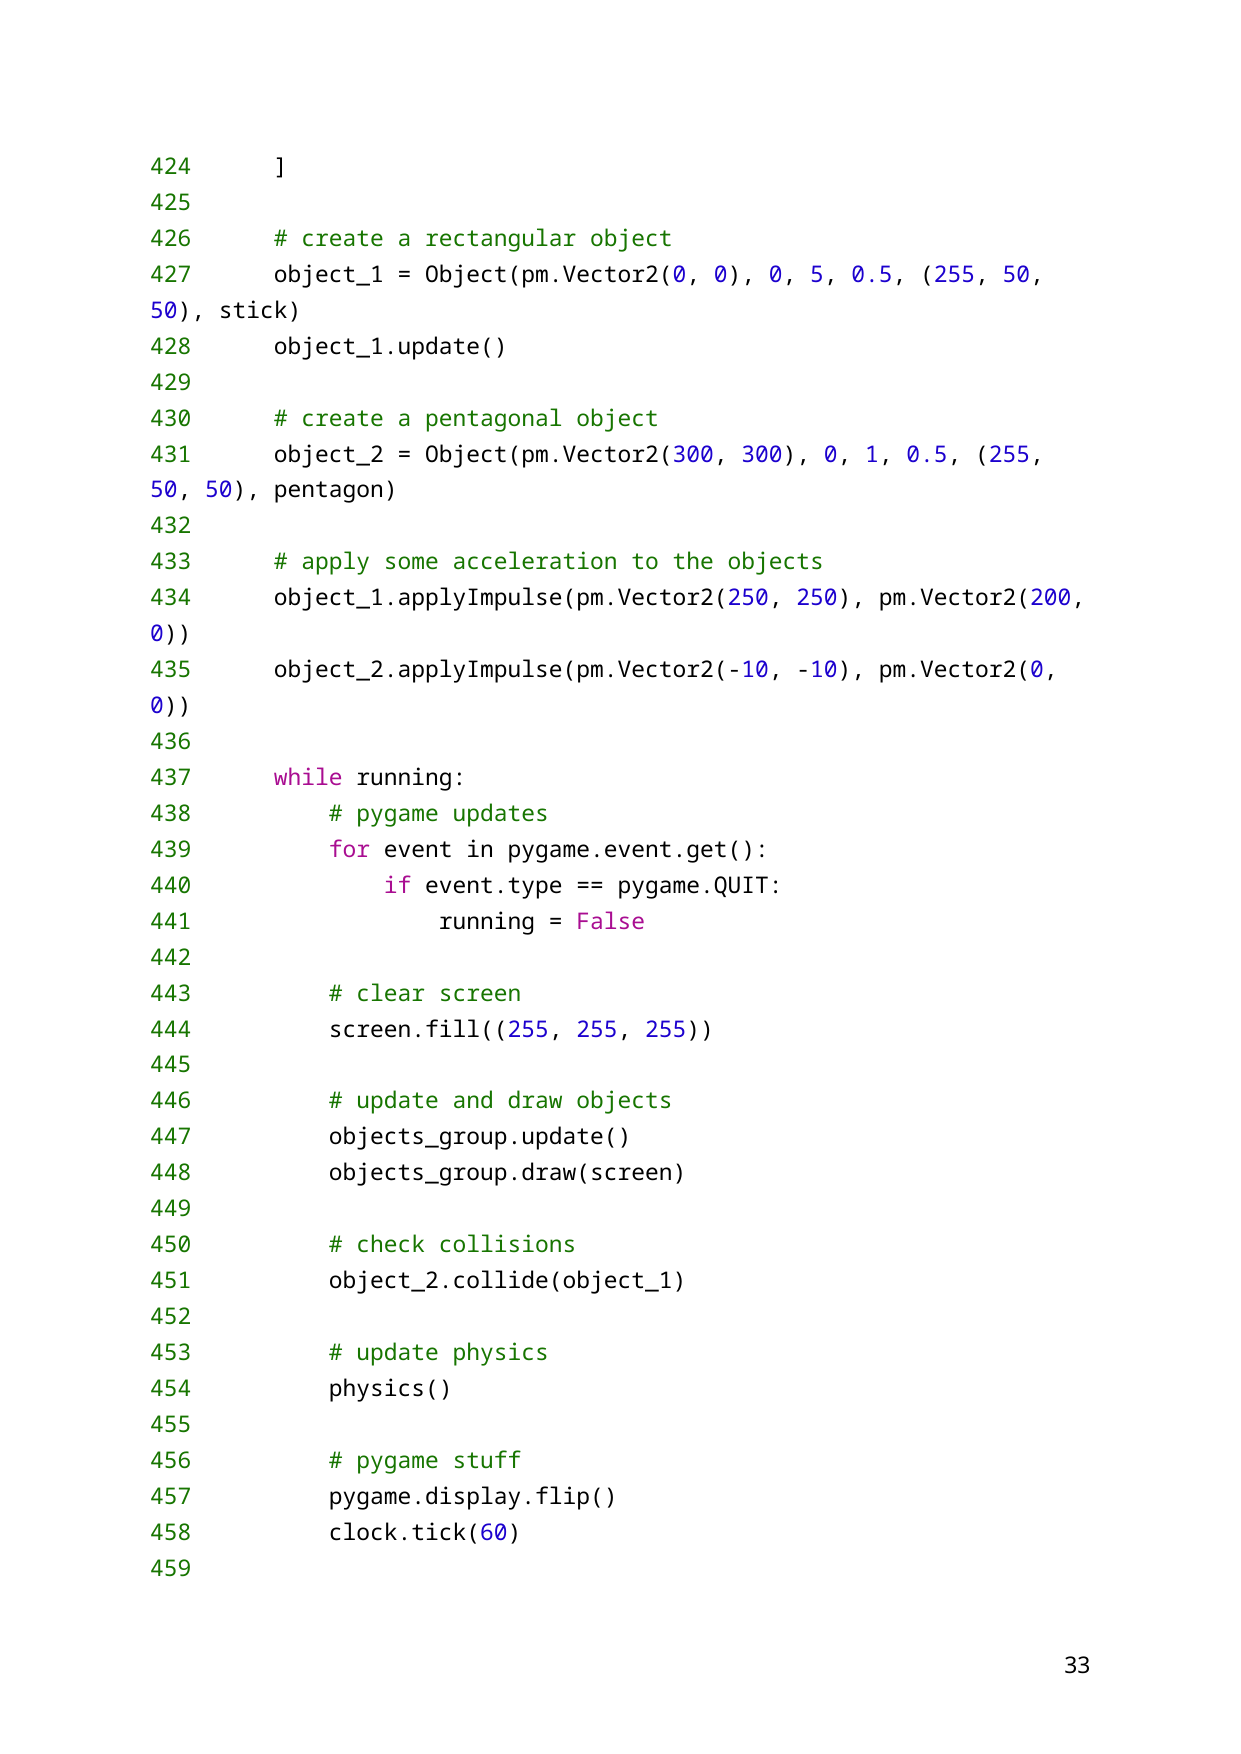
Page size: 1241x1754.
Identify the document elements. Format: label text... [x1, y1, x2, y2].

text 459 [150, 1552, 1090, 1583]
text 448 objects_group.draw(screen) [150, 1156, 1090, 1187]
text 455 [150, 1408, 1090, 1439]
text 425 [150, 186, 1090, 217]
text 430 # create a pentagonal object [150, 402, 1090, 433]
text 439 for event in pygame.event.get(): [150, 833, 1090, 864]
text 424 ] [150, 150, 1090, 181]
text 433 # apply some acceleration to the objects [150, 545, 1090, 577]
text 458 clock.tick(60) [150, 1516, 1090, 1547]
text 428 object_1.update() [150, 330, 1090, 361]
text 427 object_1 = Object(pm.Vector2(0, 0), 0, 5, 0.5, (255, 50, 50), stick) [150, 258, 1090, 325]
text 429 [150, 366, 1090, 397]
text 441 running = False [150, 905, 1090, 936]
text 440 if event.type == pygame.QUIT: [150, 869, 1090, 900]
text 432 [150, 509, 1090, 541]
text 452 [150, 1300, 1090, 1331]
text 444 screen.fill((255, 255, 255)) [150, 1012, 1090, 1044]
text 453 # update physics [150, 1336, 1090, 1367]
text 457 pygame.display.flip() [150, 1480, 1090, 1511]
text 442 [150, 941, 1090, 972]
text 447 objects_group.update() [150, 1120, 1090, 1152]
text 450 # check collisions [150, 1228, 1090, 1259]
text 435 object_2.applyImpulse(pm.Vector2(-10, -10), pm.Vector2(0, 0)) [150, 653, 1090, 720]
text 437 while running: [150, 761, 1090, 792]
text 436 [150, 725, 1090, 756]
text 456 # pygame stuff [150, 1444, 1090, 1475]
text 443 # clear screen [150, 977, 1090, 1008]
text 426 # create a rectangular object [150, 222, 1090, 253]
text 431 object_2 = Object(pm.Vector2(300, 300), 0, 1, 0.5, (255, 50, 50), pentagon) [150, 437, 1090, 505]
text 454 physics() [150, 1372, 1090, 1403]
text 446 # update and draw objects [150, 1084, 1090, 1116]
text 451 object_2.collide(object_1) [150, 1264, 1090, 1295]
text 434 object_1.applyImpulse(pm.Vector2(250, 250), pm.Vector2(200, 0)) [150, 581, 1090, 648]
text 445 [150, 1048, 1090, 1080]
text 438 # pygame updates [150, 797, 1090, 828]
text 449 [150, 1192, 1090, 1223]
